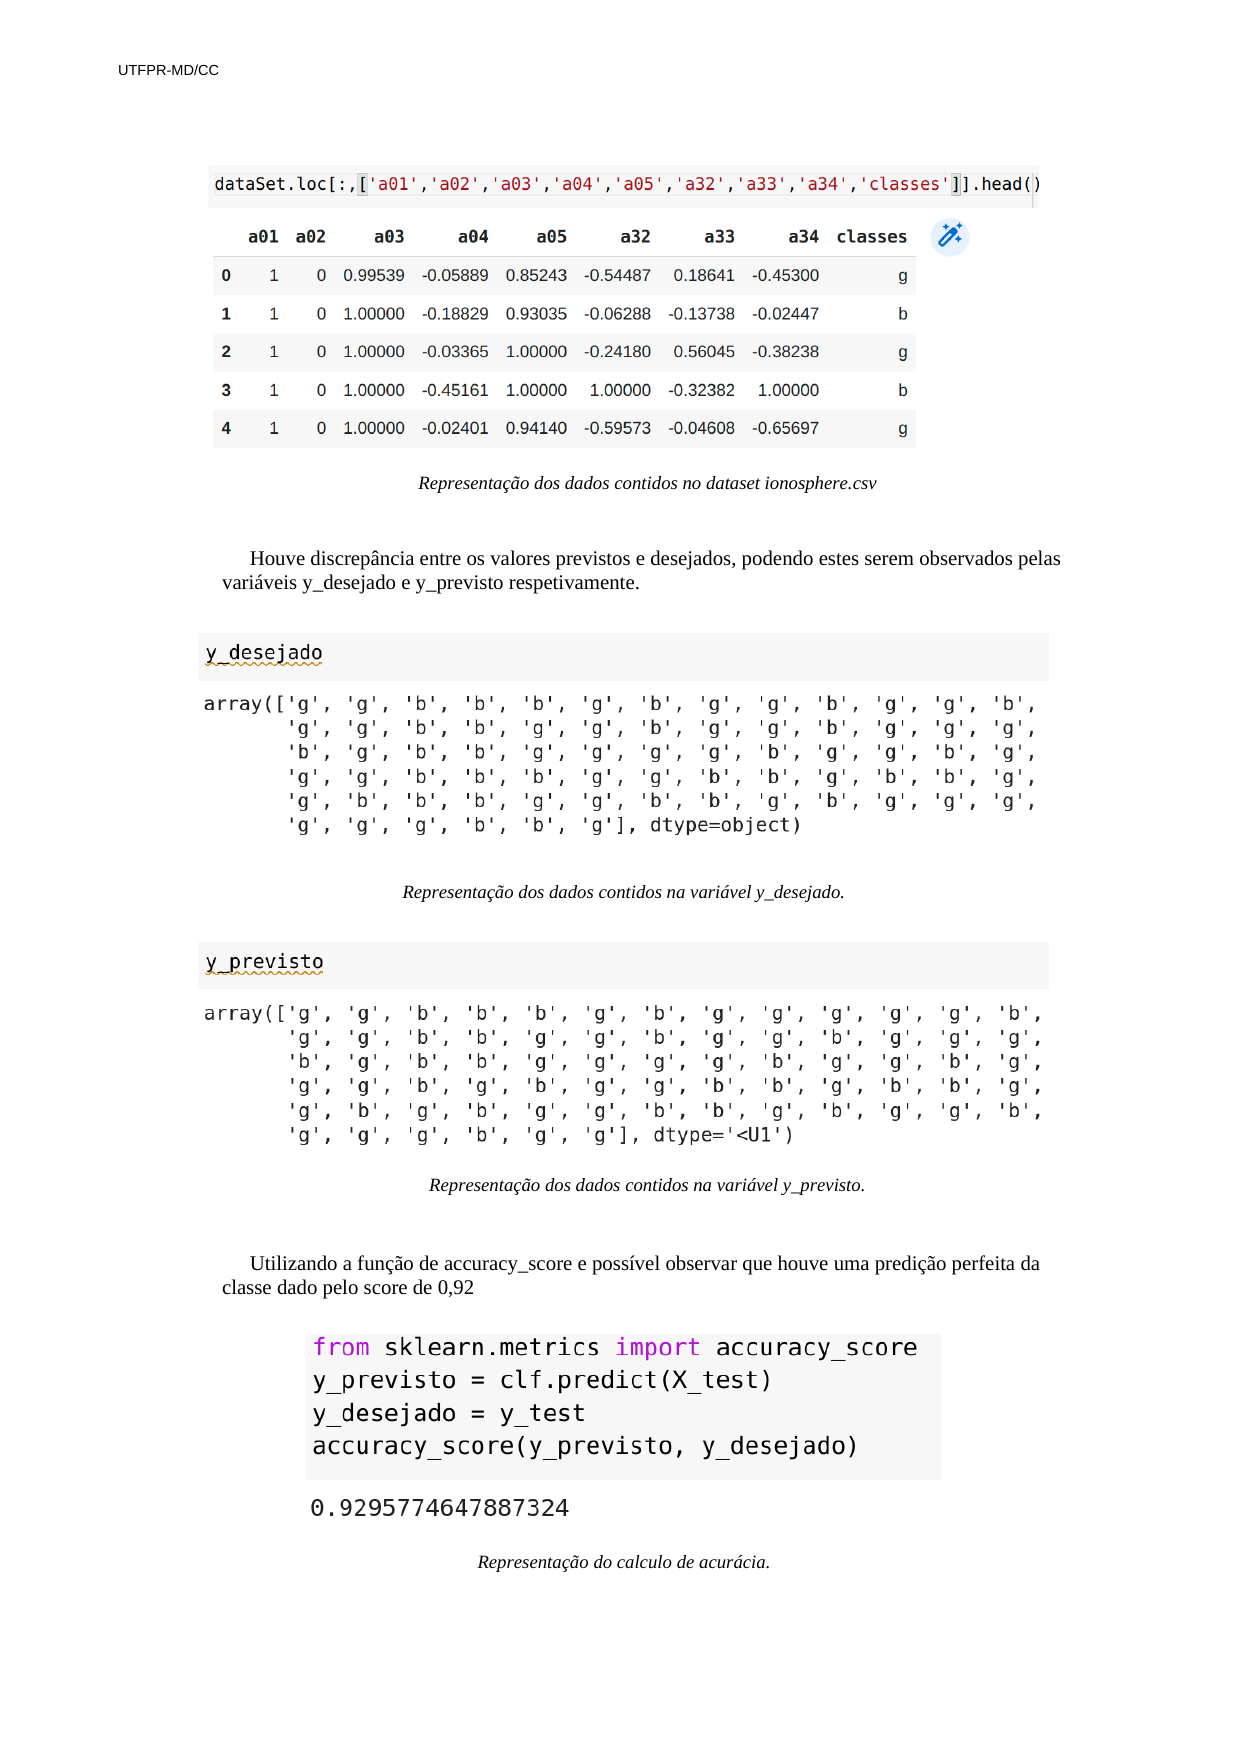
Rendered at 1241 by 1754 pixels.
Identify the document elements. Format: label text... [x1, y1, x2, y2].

picture [208, 165, 1040, 457]
subtitle Utilizando a função de accuracy_score e possível observar que houve uma predição perfeita da classe dado pelo score de 0,92 [222, 1251, 1073, 1299]
subtitle Representação dos dados contidos na variável y_desejado. [174, 649, 1073, 903]
picture [305, 1334, 942, 1526]
picture [198, 633, 1050, 866]
subtitle Representação do calculo de acurácia. [174, 1551, 1073, 1573]
picture [198, 942, 1050, 1159]
subtitle Representação dos dados contidos no dataset ionosphere.csv [222, 181, 1073, 493]
subtitle Houve discrepância entre os valores previstos e desejados, podendo estes serem observados pelas variáveis y_desejado e y_previsto respetivamente. [222, 546, 1073, 594]
subtitle Representação dos dados contidos na variável y_previsto. [222, 958, 1073, 1196]
